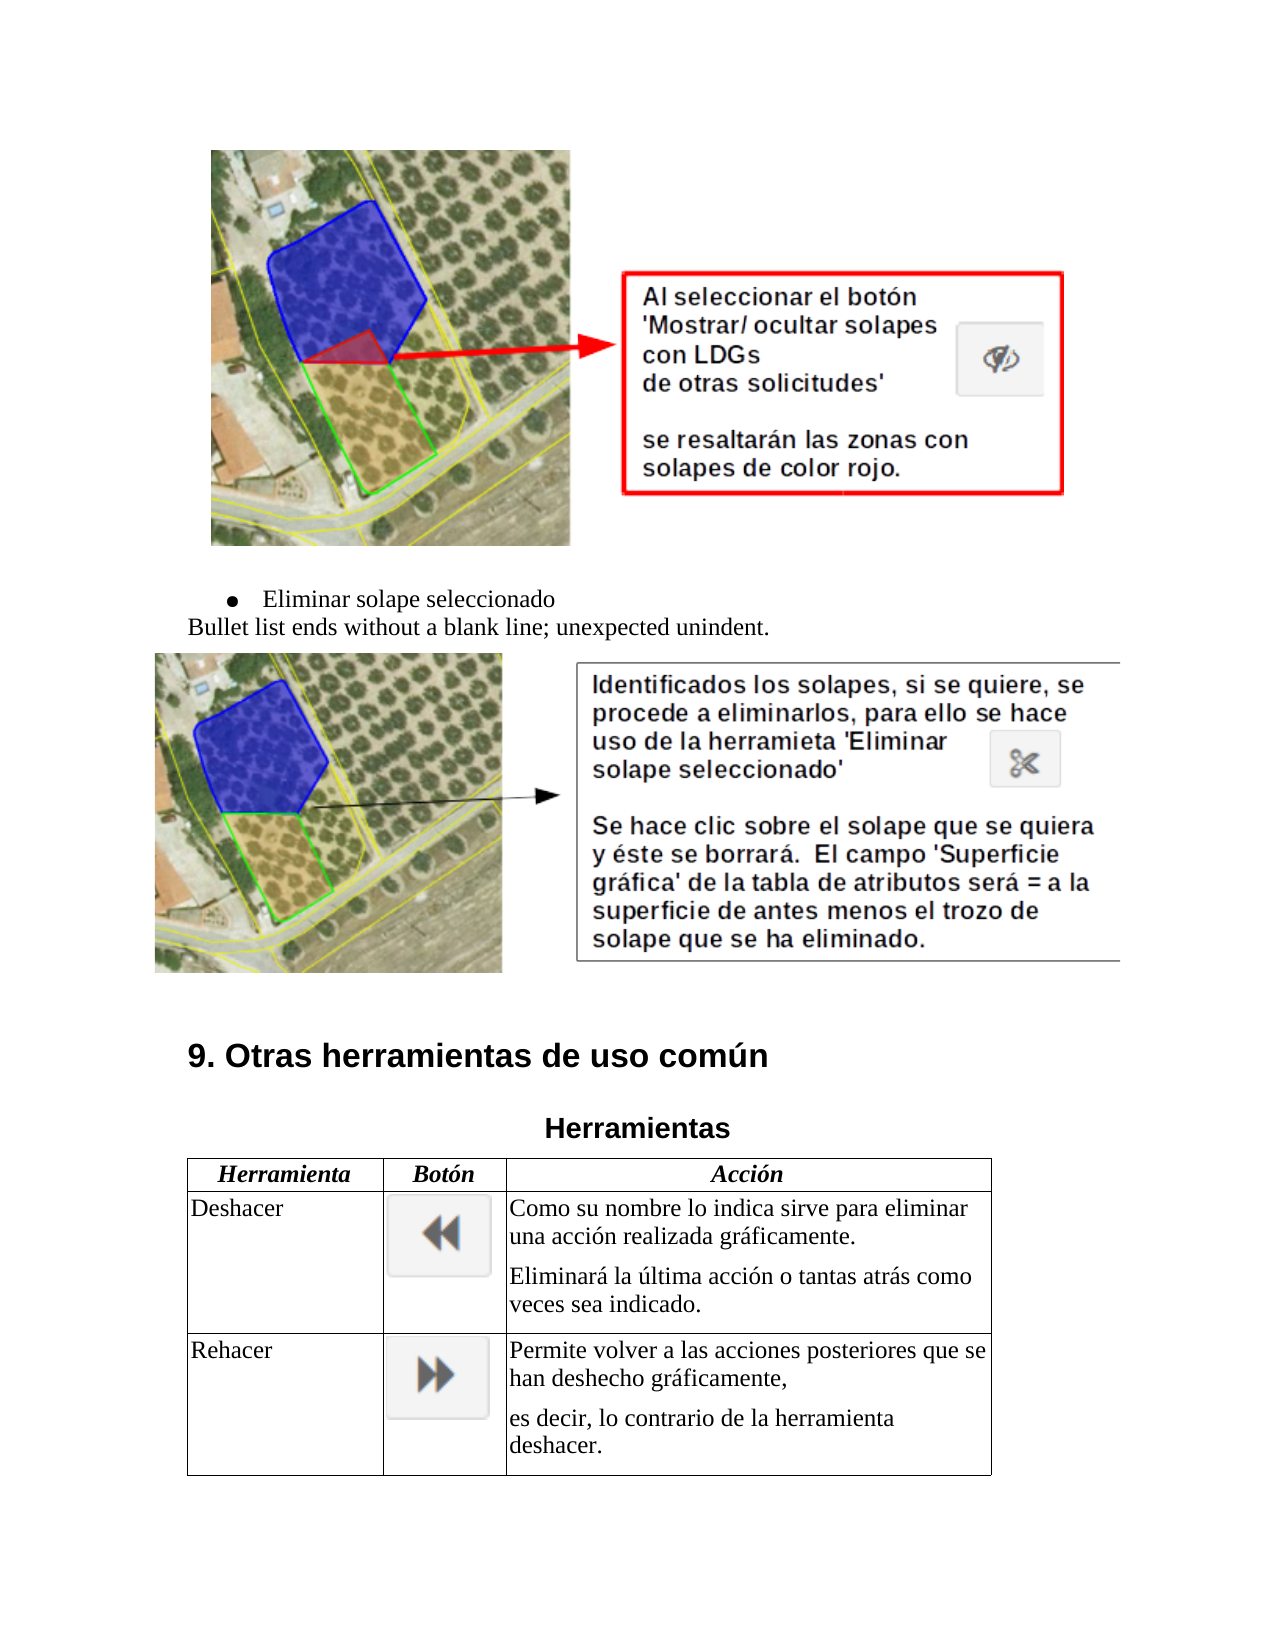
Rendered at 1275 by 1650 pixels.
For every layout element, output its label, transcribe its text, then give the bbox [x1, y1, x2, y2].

table_header Botón [384, 1159, 506, 1191]
list Eliminar solape seleccionado [225, 586, 1087, 613]
table_cell Como su nombre lo indica sirve para eliminar una acción realizada gráficamente. Eliminará la última acción o tantas atrás como veces sea indicado. [507, 1192, 991, 1333]
table_cell Deshacer [188, 1192, 383, 1333]
subtitle 9. Otras herramientas de uso común [187, 1037, 1087, 1075]
title Herramientas [187, 1112, 1087, 1145]
table_cell Rehacer [188, 1334, 383, 1475]
picture [385, 1194, 492, 1280]
table_cell Permite volver a las acciones posteriores que se han deshecho gráficamente, es decir, lo contrario de la herramienta deshacer. [507, 1334, 991, 1475]
table_cell [384, 1192, 506, 1333]
picture [211, 150, 1064, 546]
table_header Herramienta [188, 1159, 383, 1191]
picture [385, 1336, 490, 1420]
table_cell [384, 1334, 506, 1475]
table_header Acción [507, 1159, 991, 1191]
text Bullet list ends without a blank line; unexpected unindent. [187, 613, 1087, 641]
picture [154, 653, 1121, 973]
